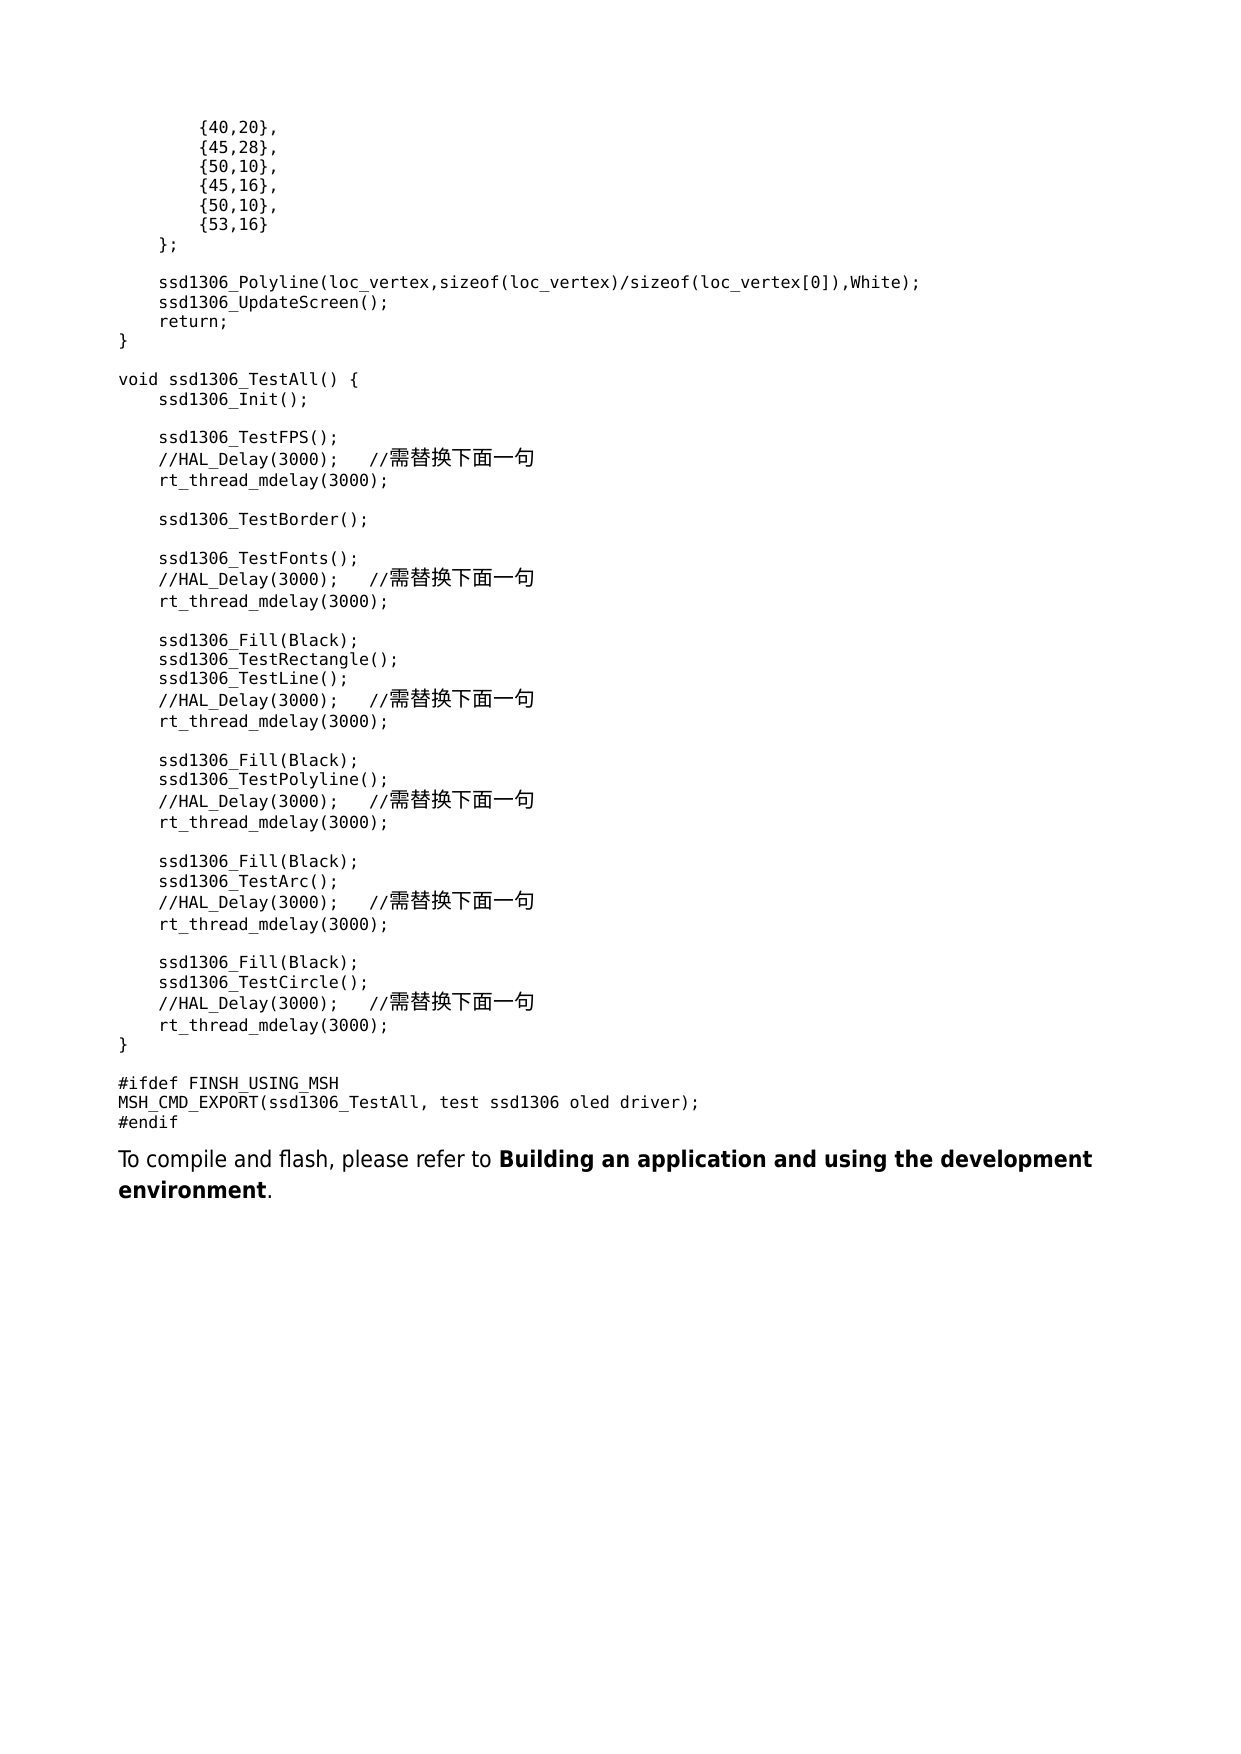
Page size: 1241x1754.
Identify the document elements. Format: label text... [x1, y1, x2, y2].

text MSH_CMD_EXPORT(ssd1306_TestAll, test ssd1306 oled driver); [118, 1093, 1122, 1112]
text ssd1306_TestBorder(); [118, 510, 1122, 529]
text //HAL_Delay(3000); //需替换下面一句 [118, 992, 1122, 1016]
text return; [118, 312, 1122, 331]
text rt_thread_mdelay(3000); [118, 592, 1122, 611]
text {45,16}, [118, 176, 1122, 196]
text {53,16} [118, 215, 1122, 234]
text ssd1306_Init(); [118, 389, 1122, 409]
text rt_thread_mdelay(3000); [118, 813, 1122, 833]
text #endif [118, 1112, 1122, 1132]
text ssd1306_Polyline(loc_vertex,sizeof(loc_vertex)/sizeof(loc_vertex[0]),White); [118, 273, 1122, 292]
text ssd1306_TestCircle(); [118, 973, 1122, 992]
text //HAL_Delay(3000); //需替换下面一句 [118, 891, 1122, 914]
text ssd1306_Fill(Black); [118, 953, 1122, 973]
text ssd1306_TestPolyline(); [118, 770, 1122, 790]
text {50,10}, [118, 196, 1122, 215]
text //HAL_Delay(3000); //需替换下面一句 [118, 447, 1122, 471]
text ssd1306_Fill(Black); [118, 852, 1122, 871]
text rt_thread_mdelay(3000); [118, 914, 1122, 934]
text //HAL_Delay(3000); //需替换下面一句 [118, 688, 1122, 712]
text } [118, 331, 1122, 351]
text {45,28}, [118, 137, 1122, 157]
text void ssd1306_TestAll() { [118, 370, 1122, 389]
text ssd1306_TestArc(); [118, 871, 1122, 891]
text rt_thread_mdelay(3000); [118, 712, 1122, 732]
text } [118, 1035, 1122, 1054]
text {50,10}, [118, 157, 1122, 176]
text #ifdef FINSH_USING_MSH [118, 1074, 1122, 1093]
text //HAL_Delay(3000); //需替换下面一句 [118, 790, 1122, 813]
text ssd1306_TestLine(); [118, 669, 1122, 688]
text rt_thread_mdelay(3000); [118, 1016, 1122, 1035]
text }; [118, 234, 1122, 254]
text ssd1306_Fill(Black); [118, 630, 1122, 650]
text To compile and flash, please refer to Building an application and using the development environment. [118, 1147, 1122, 1204]
text //HAL_Delay(3000); //需替换下面一句 [118, 568, 1122, 592]
text ssd1306_TestFonts(); [118, 549, 1122, 568]
text rt_thread_mdelay(3000); [118, 471, 1122, 491]
text ssd1306_UpdateScreen(); [118, 292, 1122, 312]
text ssd1306_TestFPS(); [118, 428, 1122, 447]
text ssd1306_TestRectangle(); [118, 650, 1122, 669]
text ssd1306_Fill(Black); [118, 751, 1122, 770]
text {40,20}, [118, 118, 1122, 137]
